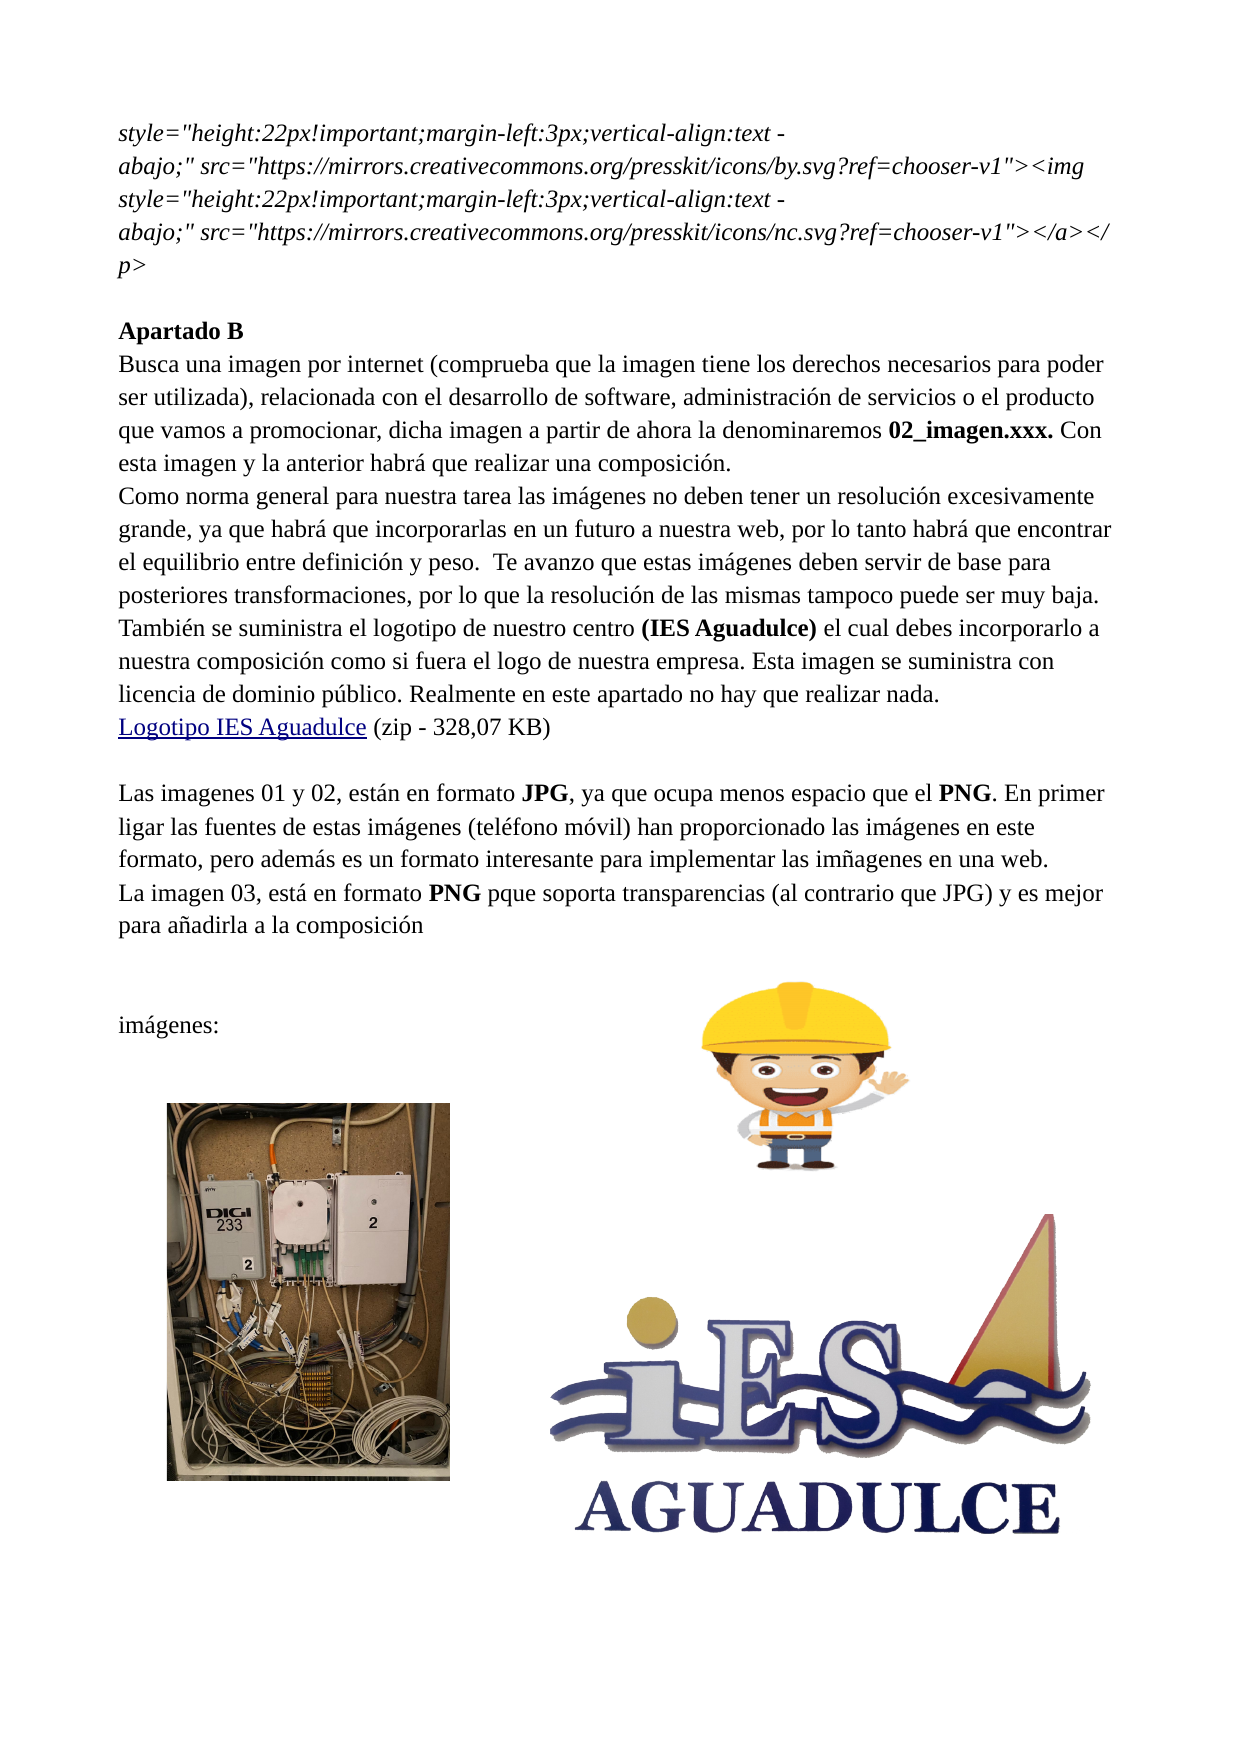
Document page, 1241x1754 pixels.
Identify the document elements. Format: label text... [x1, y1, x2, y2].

text style="height:22px!important;margin-left:3px;vertical-align:text -abajo;" src="https://mirrors.creativecommons.org/presskit/icons/by.svg?ref=chooser-v1"><img style="height:22px!important;margin-left:3px;vertical-align:text -abajo;" src="https://mirrors.creativecommons.org/presskit/icons/nc.svg?ref=chooser-v1"></a></p> [118, 118, 1122, 279]
picture [609, 972, 967, 1195]
text Busca una imagen por internet (comprueba que la imagen tiene los derechos necesarios para poder ser utilizada), relacionada con el desarrollo de software, administración de servicios o el producto que vamos a promocionar, dicha imagen a partir de ahora la denominaremos 02_imagen.xxx. Con esta imagen y la anterior habrá que realizar una composición. [118, 349, 1122, 477]
text Las imagenes 01 y 02, están en formato JPG, ya que ocupa menos espacio que el PNG. En primer ligar las fuentes de estas imágenes (teléfono móvil) han proporcionado las imágenes en este formato, pero además es un formato interesante para implementar las imñagenes en una web. [118, 778, 1122, 873]
picture [545, 1212, 1101, 1534]
text imágenes: [118, 1010, 609, 1038]
text [967, 1010, 1122, 1038]
text Como norma general para nuestra tarea las imágenes no deben tener un resolución excesivamente grande, ya que habrá que incorporarlas en un futuro a nuestra web, por lo tanto habrá que encontrar el equilibrio entre definición y peso. Te avanzo que estas imágenes deben servir de base para posteriores transformaciones, por lo que la resolución de las mismas tampoco puede ser muy baja. [118, 481, 1122, 609]
picture [166, 1103, 450, 1481]
text Logotipo IES Aguadulce (zip - 328,07 KB) [118, 712, 1122, 741]
text La imagen 03, está en formato PNG pque soporta transparencias (al contrario que JPG) y es mejor para añadirla a la composición [118, 878, 1122, 939]
text Apartado B [118, 316, 1122, 345]
text También se suministra el logotipo de nuestro centro (IES Aguadulce) el cual debes incorporarlo a nuestra composición como si fuera el logo de nuestra empresa. Esta imagen se suministra con licencia de dominio público. Realmente en este apartado no hay que realizar nada. [118, 613, 1122, 708]
